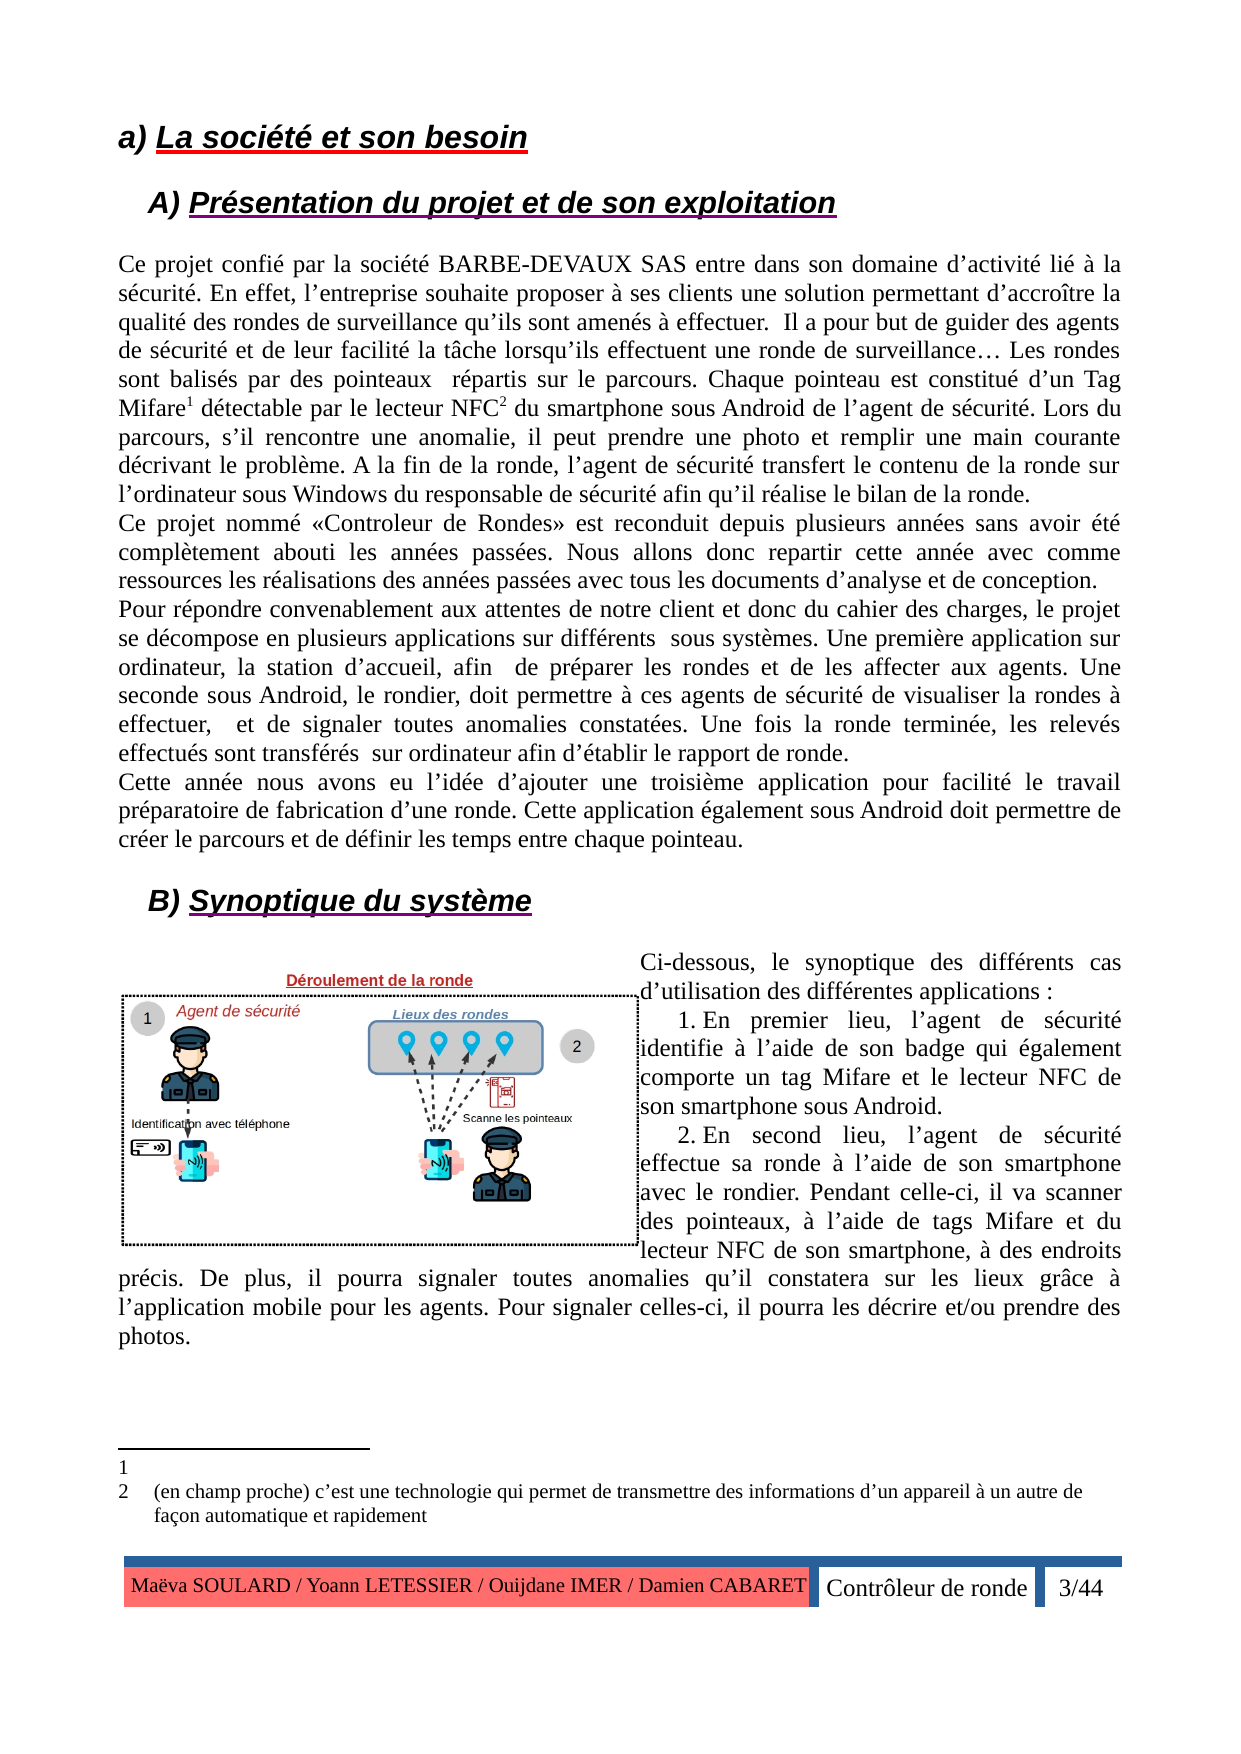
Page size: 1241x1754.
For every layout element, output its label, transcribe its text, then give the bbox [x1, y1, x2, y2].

subtitle Présentation du projet et de son exploitation [118, 184, 1122, 220]
text Pour répondre convenablement aux attentes de notre client et donc du cahier des charges, le projet se décompose en plusieurs applications sur différents sous systèmes. Une première application sur ordinateur, la station d’accueil, afin de préparer les rondes et de les affecter aux agents. Une seconde sous Android, le rondier, doit permettre à ces agents de sécurité de visualiser la rondes à effectuer, et de signaler toutes anomalies constatées. Une fois la ronde terminée, les relevés effectués sont transférés sur ordinateur afin d’établir le rapport de ronde. [118, 594, 1122, 767]
text (en champ proche) c’est une technologie qui permet de transmettre des informations d’un appareil à un autre de façon automatique et rapidement [118, 1479, 1122, 1527]
text Ci-dessous, le synoptique des différents cas d’utilisation des différentes applications : [118, 947, 1122, 1005]
subtitle La société et son besoin [118, 118, 1122, 155]
text Ce projet nommé «Controleur de Rondes» est reconduit depuis plusieurs années sans avoir été complètement abouti les années passées. Nous allons donc repartir cette année avec comme ressources les réalisations des années passées avec tous les documents d’analyse et de conception. [118, 508, 1122, 594]
list En premier lieu, l’agent de sécurité identifie à l’aide de son badge qui également comporte un tag Mifare et le lecteur NFC de son smartphone sous Android. [118, 1005, 1122, 1120]
list En second lieu, l’agent de sécurité effectue sa ronde à l’aide de son smartphone avec le rondier. Pendant celle-ci, il va scanner des pointeaux, à l’aide de tags Mifare et du lecteur NFC de son smartphone, à des endroits précis. De plus, il pourra signaler toutes anomalies qu’il constatera sur les lieux grâce à l’application mobile pour les agents. Pour signaler celles-ci, il pourra les décrire et/ou prendre des photos. [118, 1120, 1122, 1350]
text Cette année nous avons eu l’idée d’ajouter une troisième application pour facilité le travail préparatoire de fabrication d’une ronde. Cette application également sous Android doit permettre de créer le parcours et de définir les temps entre chaque pointeau. [118, 767, 1122, 853]
picture [117, 969, 190, 1037]
text Ce projet confié par la société BARBE-DEVAUX SAS entre dans son domaine d’activité lié à la sécurité. En effet, l’entreprise souhaite proposer à ses clients une solution permettant d’accroître la qualité des rondes de surveillance qu’ils sont amenés à effectuer. Il a pour but de guider des agents de sécurité et de leur facilité la tâche lorsqu’ils effectuent une ronde de surveillance… Les rondes sont balisés par des pointeaux répartis sur le parcours. Chaque pointeau est constitué d’un Tag Mifare détectable par le lecteur NFC du smartphone sous Android de l’agent de sécurité. Lors du parcours, s’il rencontre une anomalie, il peut prendre une photo et remplir une main courante décrivant le problème. A la fin de la ronde, l’agent de sécurité transfert le contenu de la ronde sur l’ordinateur sous Windows du responsable de sécurité afin qu’il réalise le bilan de la ronde. [118, 249, 1122, 508]
subtitle Synoptique du système [118, 882, 1122, 918]
